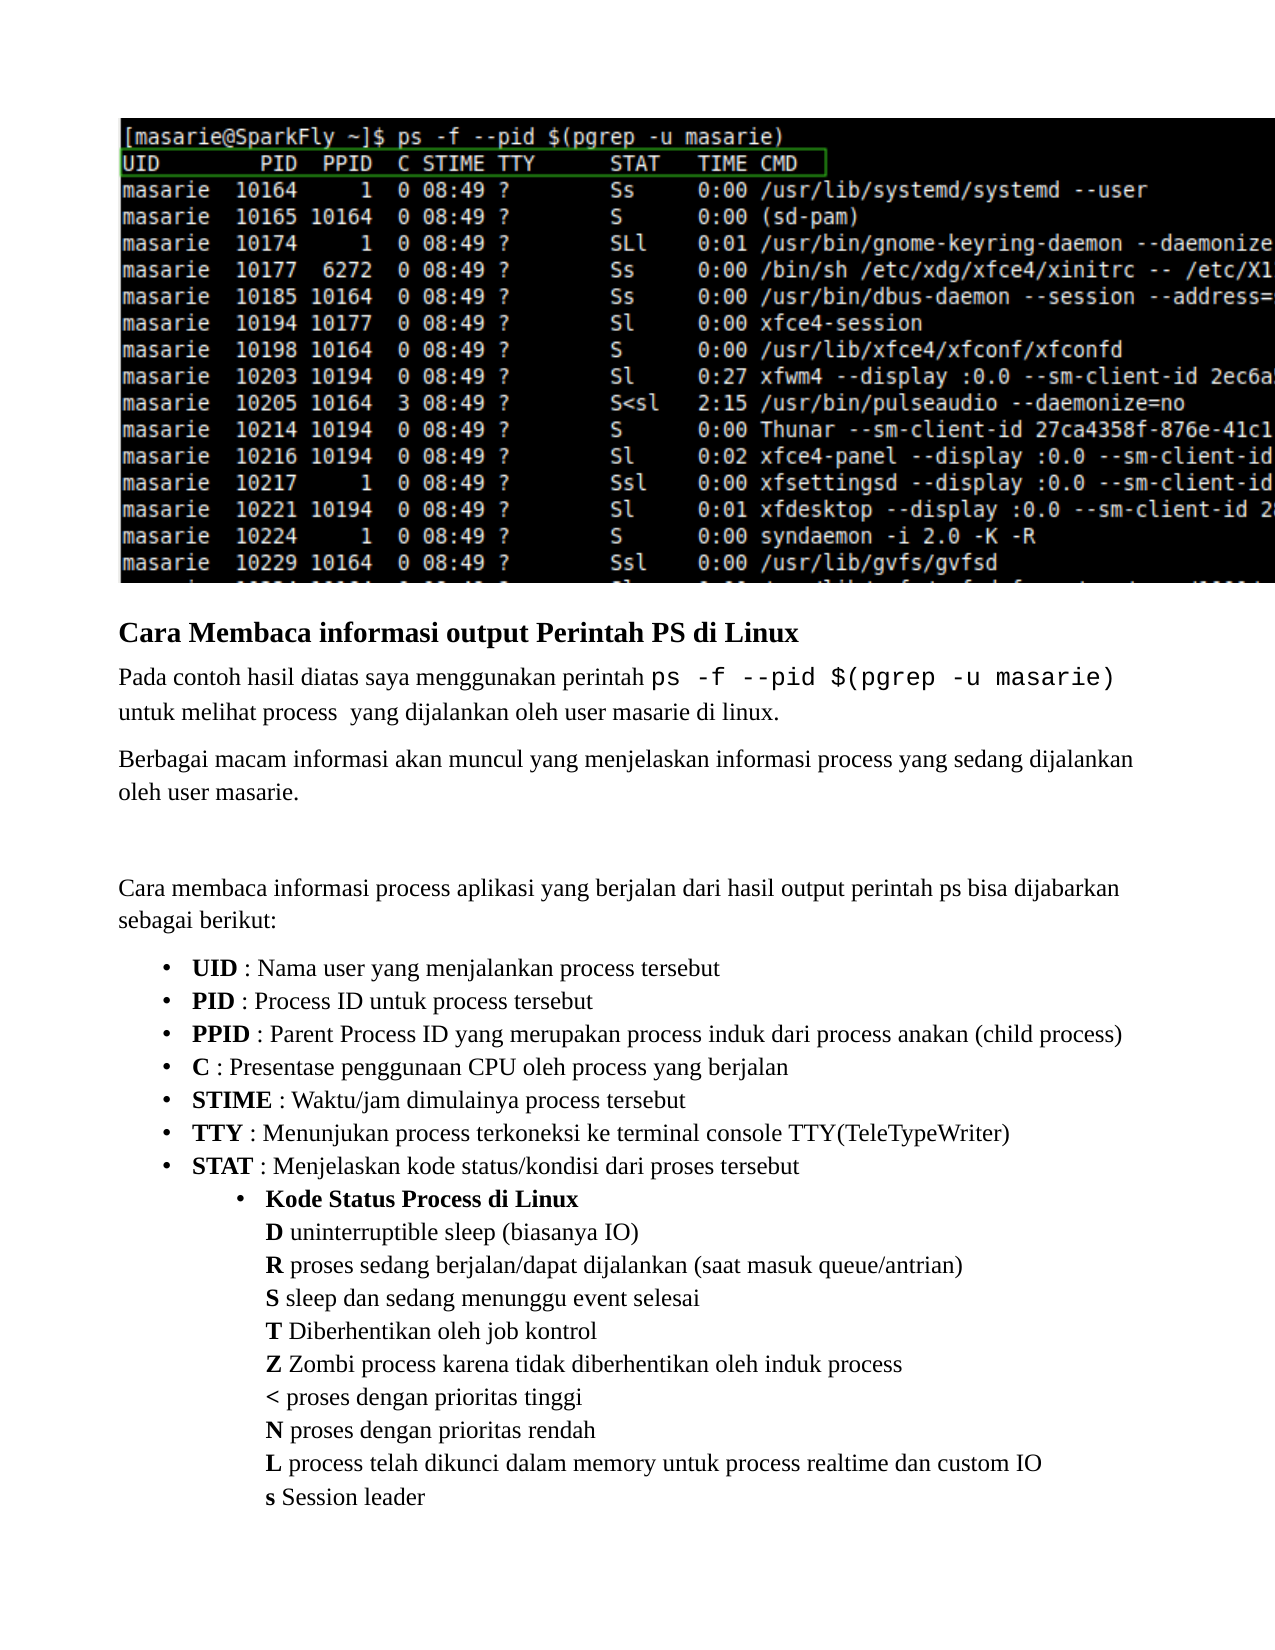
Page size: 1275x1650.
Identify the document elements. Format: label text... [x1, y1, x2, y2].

list UID : Nama user yang menjalankan process tersebut [162, 953, 1157, 982]
list STAT : Menjelaskan kode status/kondisi dari proses tersebut [162, 1151, 1157, 1180]
list PID : Process ID untuk process tersebut [162, 986, 1157, 1015]
subtitle Cara Membaca informasi output Perintah PS di Linux [118, 616, 1157, 649]
text Cara membaca informasi process aplikasi yang berjalan dari hasil output perintah ps bisa dijabarkan sebagai berikut: [118, 873, 1157, 934]
list Kode Status Process di Linux D uninterruptible sleep (biasanya IO) R proses sedang berjalan/dapat dijalankan (saat masuk queue/antrian) S sleep dan sedang menunggu event selesai T Diberhentikan oleh job kontrol Z Zombi process karena tidak diberhentikan oleh induk process < proses dengan prioritas tinggi N proses dengan prioritas rendah L process telah dikunci dalam memory untuk process realtime dan custom IO s Session leader [236, 1184, 1157, 1510]
list C : Presentase penggunaan CPU oleh process yang berjalan [162, 1052, 1157, 1081]
text Berbagai macam informasi akan muncul yang menjelaskan informasi process yang sedang dijalankan oleh user masarie. [118, 744, 1157, 806]
text Pada contoh hasil diatas saya menggunakan perintah ps -f --pid $(pgrep -u masarie) untuk melihat process yang dijalankan oleh user masarie di linux. [118, 662, 1157, 726]
picture [118, 118, 1275, 583]
list STIME : Waktu/jam dimulainya process tersebut [162, 1085, 1157, 1114]
list TTY : Menunjukan process terkoneksi ke terminal console TTY(TeleTypeWriter) [162, 1118, 1157, 1147]
list PPID : Parent Process ID yang merupakan process induk dari process anakan (child process) [162, 1019, 1157, 1048]
